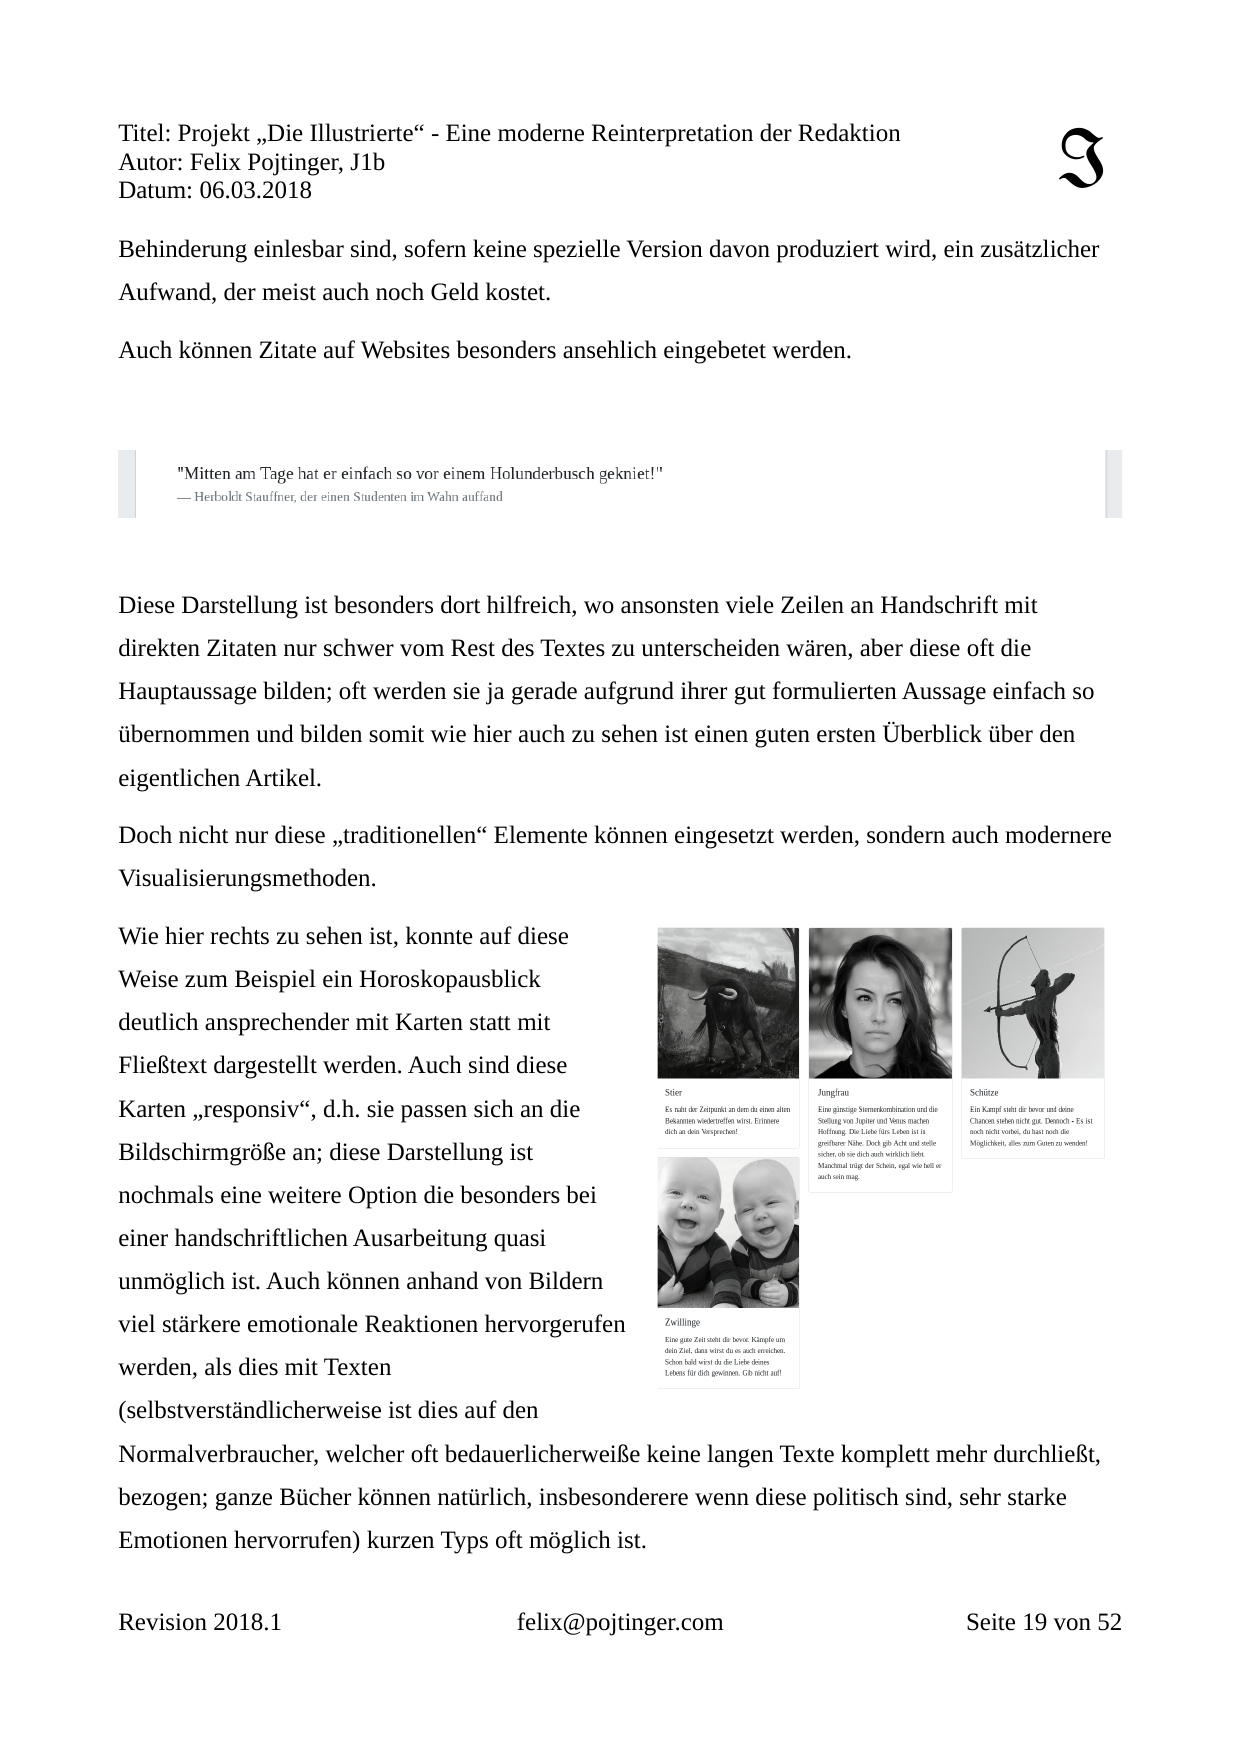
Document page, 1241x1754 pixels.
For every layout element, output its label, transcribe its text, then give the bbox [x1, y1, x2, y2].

picture [118, 450, 1123, 518]
text Doch nicht nur diese „traditionellen“ Elemente können eingesetzt werden, sondern auch modernere Visualisierungsmethoden. [118, 820, 1122, 892]
text Wie hier rechts zu sehen ist, konnte auf diese Weise zum Beispiel ein Horoskopausblick deutlich ansprechender mit Karten statt mit Fließtext dargestellt werden. Auch sind diese Karten „responsiv“, d.h. sie passen sich an die Bildschirmgröße an; diese Darstellung ist nochmals eine weitere Option die besonders bei einer handschriftlichen Ausarbeitung quasi unmöglich ist. Auch können anhand von Bildern viel stärkere emotionale Reaktionen hervorgerufen werden, als dies mit Texten (selbstverständlicherweise ist dies auf den Normalverbraucher, welcher oft bedauerlicherweiße keine langen Texte komplett mehr durchließt, bezogen; ganze Bücher können natürlich, insbesonderere wenn diese politisch sind, sehr starke Emotionen hervorrufen) kurzen Typs oft möglich ist. [118, 921, 1122, 1554]
text Auch können Zitate auf Websites besonders ansehlich eingebetet werden. [118, 335, 1122, 363]
text Behinderung einlesbar sind, sofern keine spezielle Version davon produziert wird, ein zusätzlicher Aufwand, der meist auch noch Geld kostet. [118, 234, 1122, 306]
picture [657, 921, 1120, 1398]
picture [1046, 120, 1120, 194]
text Diese Darstellung ist besonders dort hilfreich, wo ansonsten viele Zeilen an Handschrift mit direkten Zitaten nur schwer vom Rest des Textes zu unterscheiden wären, aber diese oft die Hauptaussage bilden; oft werden sie ja gerade aufgrund ihrer gut formulierten Aussage einfach so übernommen und bilden somit wie hier auch zu sehen ist einen guten ersten Überblick über den eigentlichen Artikel. [118, 590, 1122, 791]
